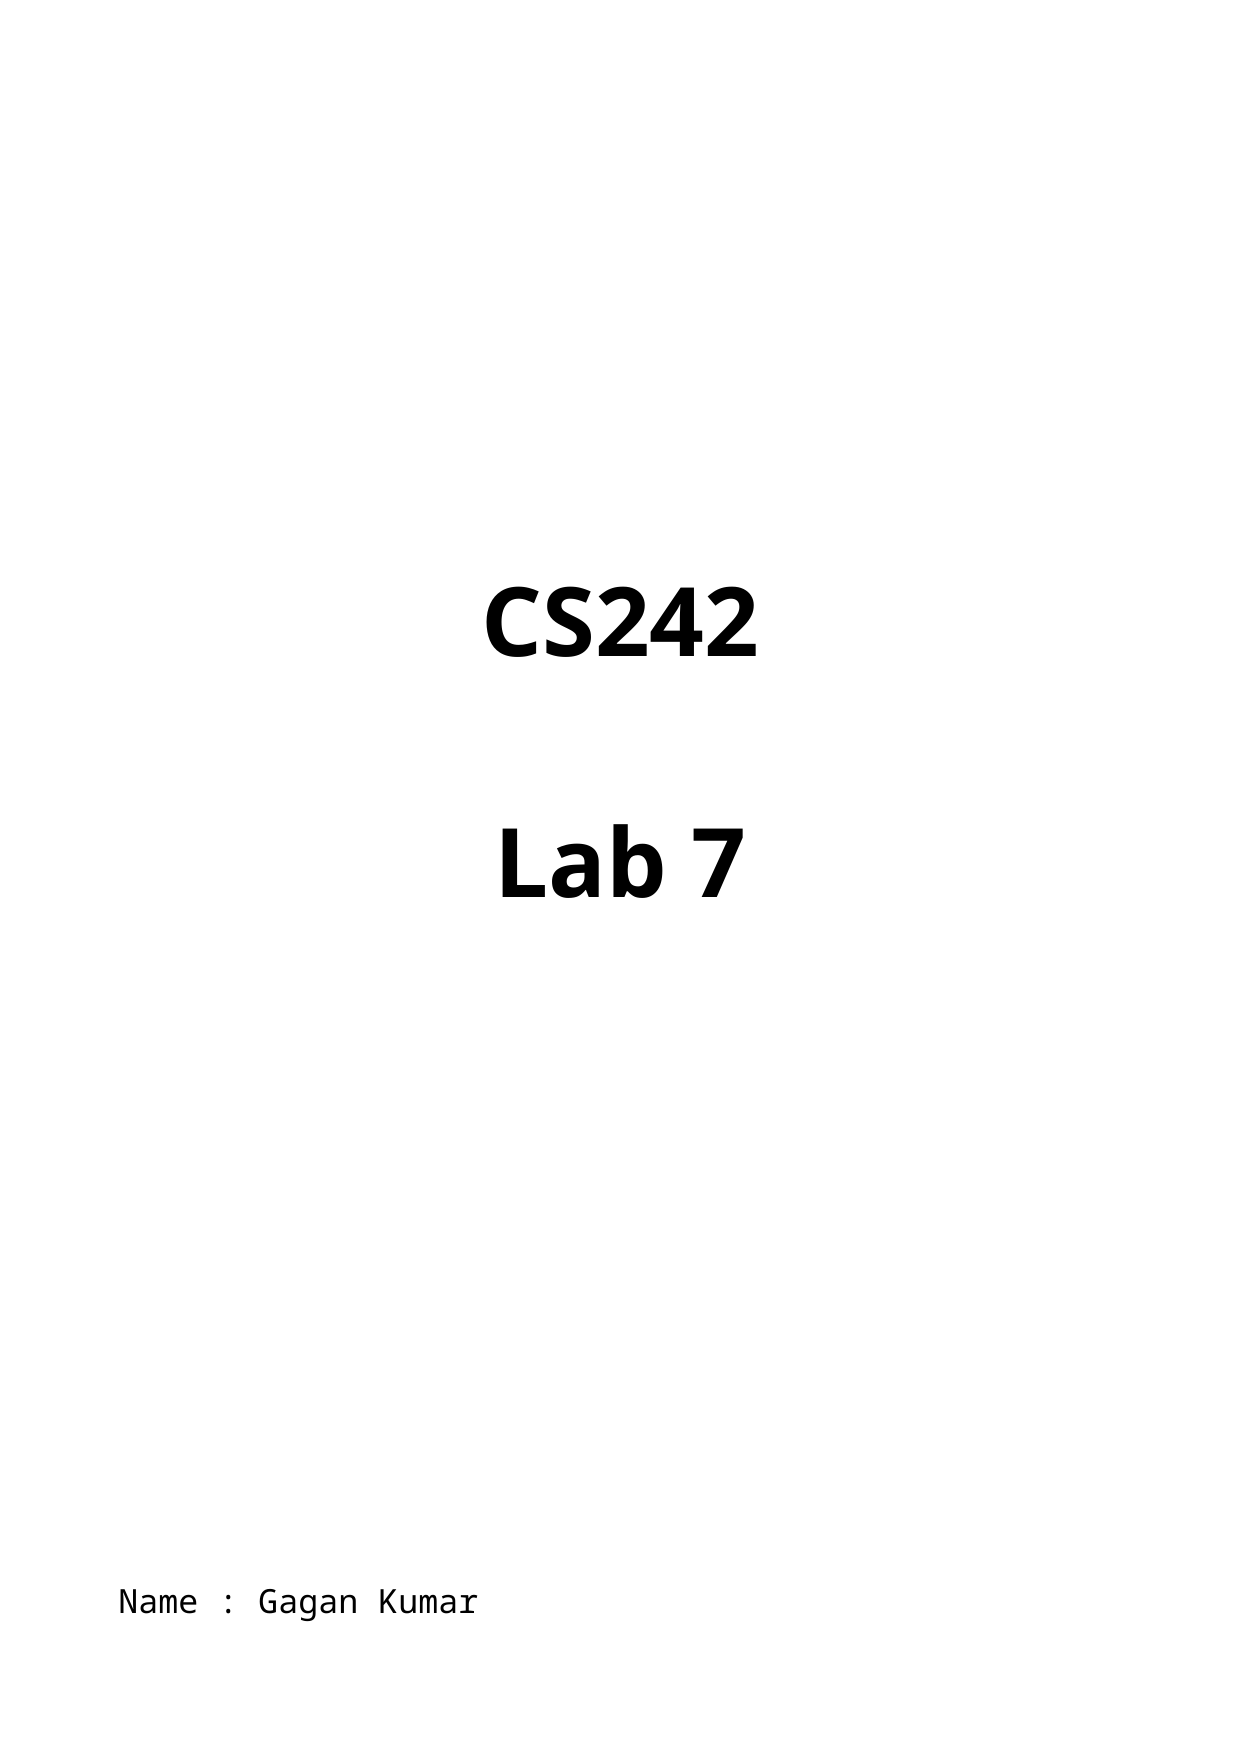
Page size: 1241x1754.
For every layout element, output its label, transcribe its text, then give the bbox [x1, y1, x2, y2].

text Lab 7 [118, 795, 1122, 925]
text CS242 [118, 554, 1122, 685]
text Name : Gagan Kumar [118, 1578, 1122, 1623]
